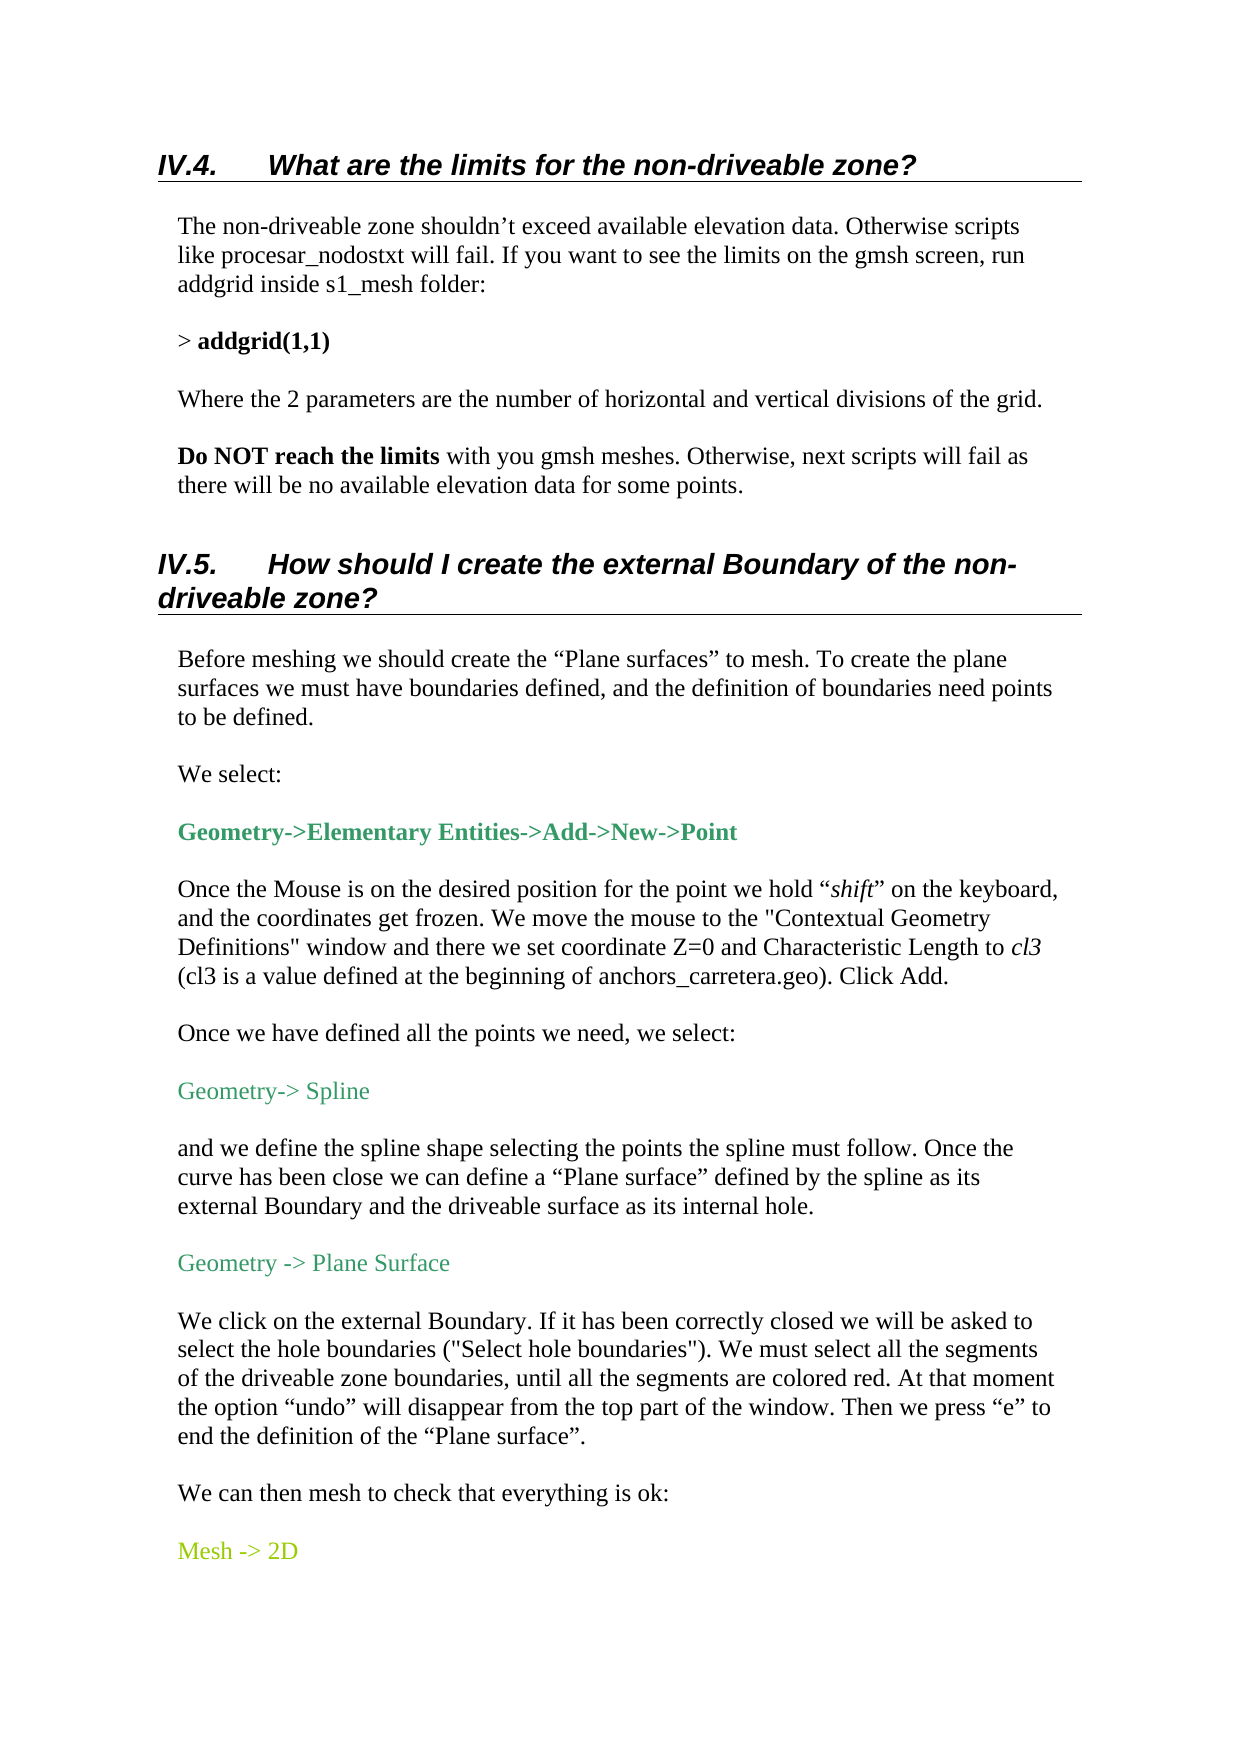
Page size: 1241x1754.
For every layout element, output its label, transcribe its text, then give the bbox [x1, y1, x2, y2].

text > addgrid(1,1) [177, 326, 1063, 384]
subtitle What are the limits for the non-driveable zone? [158, 148, 1082, 181]
text Before meshing we should create the “Plane surfaces” to mesh. To create the plane surfaces we must have boundaries defined, and the definition of boundaries need points to be defined. We select: Geometry->Elementary Entities->Add->New->Point Once the Mouse is on the desired position for the point we hold “shift” on the keyboard, and the coordinates get frozen. We move the mouse to the "Contextual Geometry Definitions" window and there we set coordinate Z=0 and Characteristic Length to cl3 (cl3 is a value defined at the beginning of anchors_carretera.geo). Click Add. Once we have defined all the points we need, we select: Geometry-> Spline and we define the spline shape selecting the points the spline must follow. Once the curve has been close we can define a “Plane surface” defined by the spline as its external Boundary and the driveable surface as its internal hole. Geometry -> Plane Surface We click on the external Boundary. If it has been correctly closed we will be asked to select the hole boundaries ("Select hole boundaries"). We must select all the segments of the driveable zone boundaries, until all the segments are colored red. At that moment the option “undo” will disappear from the top part of the window. Then we press “e” to end the definition of the “Plane surface”. We can then mesh to check that everything is ok: Mesh -> 2D [177, 644, 1063, 1593]
text The non-driveable zone shouldn’t exceed available elevation data. Otherwise scripts like procesar_nodostxt will fail. If you want to see the limits on the gmsh screen, run addgrid inside s1_mesh folder: [177, 211, 1063, 298]
subtitle How should I create the external Boundary of the non-driveable zone? [158, 547, 1082, 614]
text Do NOT reach the limits with you gmsh meshes. Otherwise, next scripts will fail as there will be no available elevation data for some points. [177, 441, 1063, 499]
text Where the 2 parameters are the number of horizontal and vertical divisions of the grid. [177, 384, 1063, 413]
